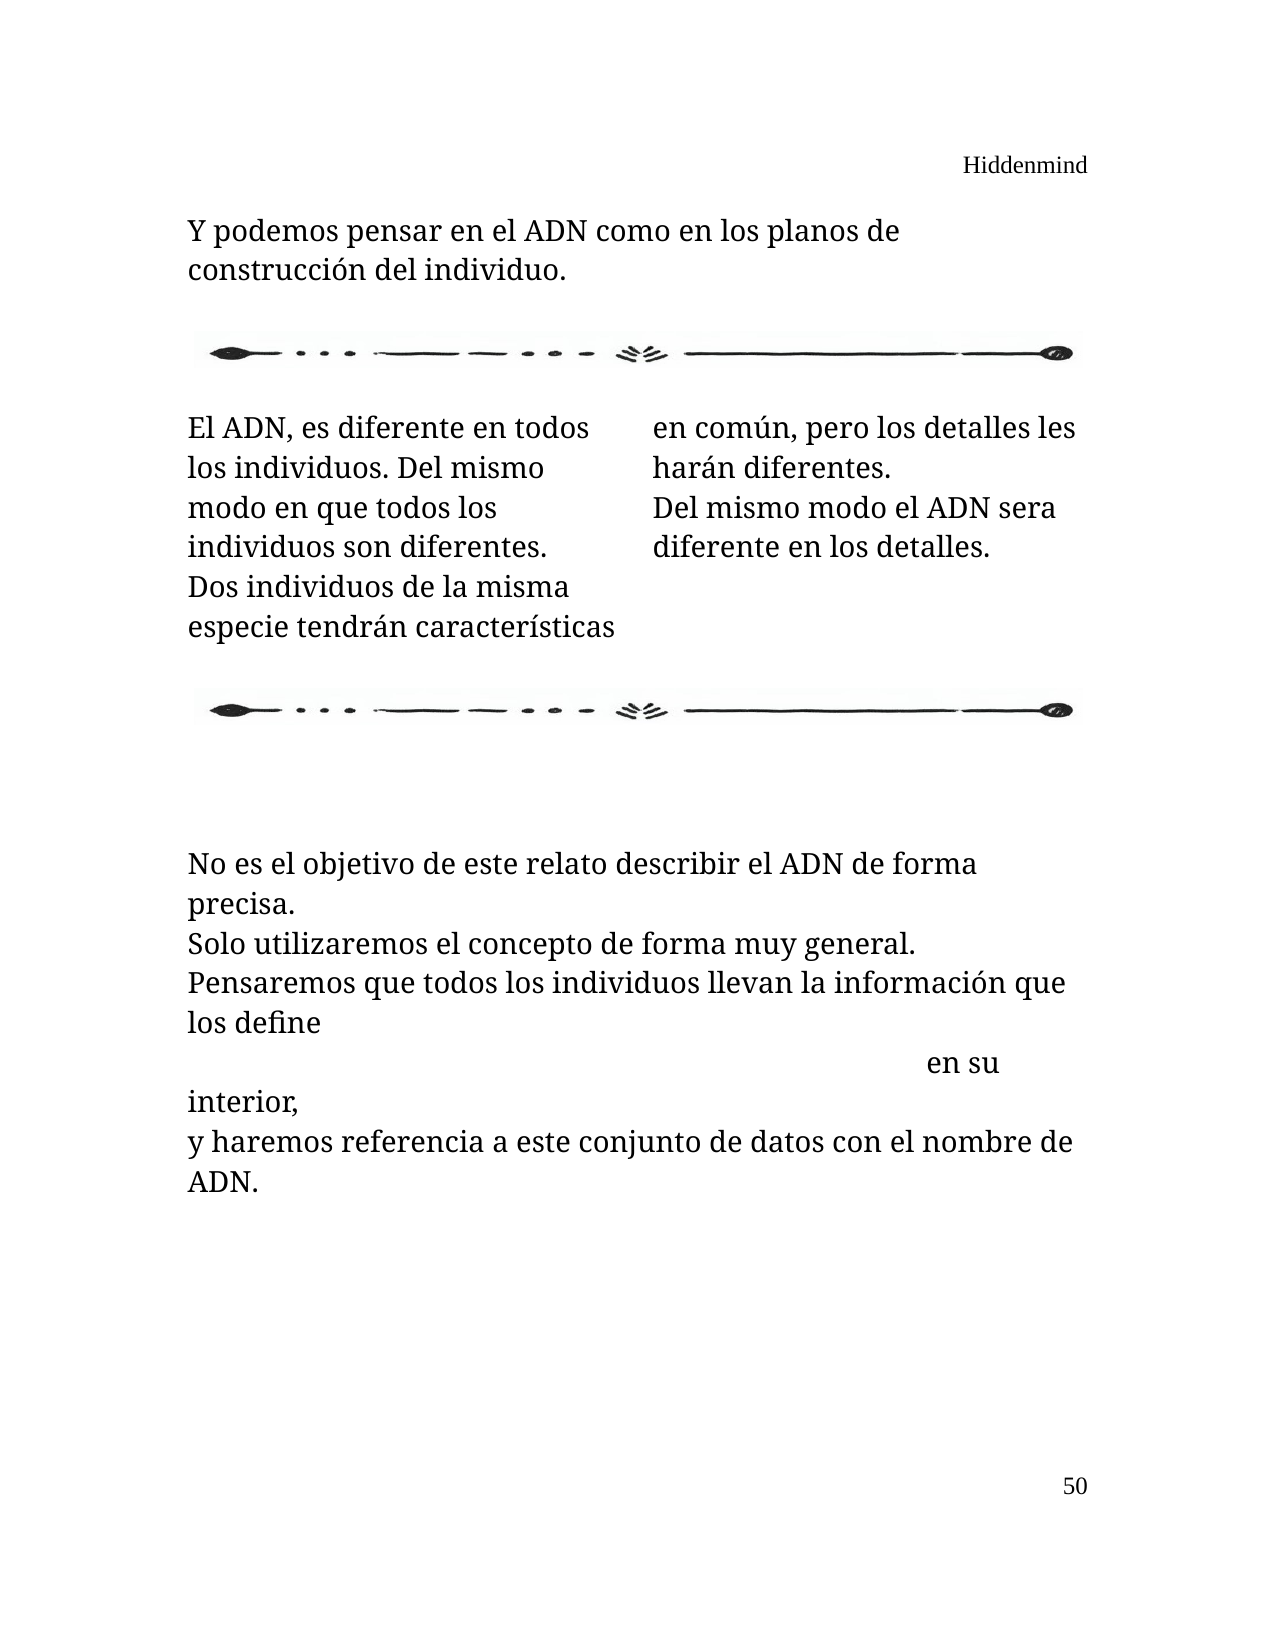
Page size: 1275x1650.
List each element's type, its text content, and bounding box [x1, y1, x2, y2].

text en su interior, [187, 1042, 1087, 1121]
text Pensaremos que todos los individuos llevan la información que los define [187, 963, 1087, 1042]
text en común, pero los detalles les harán diferentes. [652, 408, 1087, 487]
text El ADN, es diferente en todos los individuos. Del mismo modo en que todos los individuos son diferentes. [187, 408, 622, 566]
picture [193, 688, 1083, 725]
text y haremos referencia a este conjunto de datos con el nombre de ADN. [187, 1121, 1087, 1201]
text Dos individuos de la misma especie tendrán características [187, 566, 622, 646]
text Solo utilizaremos el concepto de forma muy general. [187, 923, 1087, 963]
text Del mismo modo el ADN sera diferente en los detalles. [652, 487, 1087, 566]
picture [193, 331, 1083, 368]
text Y podemos pensar en el ADN como en los planos de construcción del individuo. [187, 210, 1087, 289]
text No es el objetivo de este relato describir el ADN de forma precisa. [187, 843, 1087, 923]
